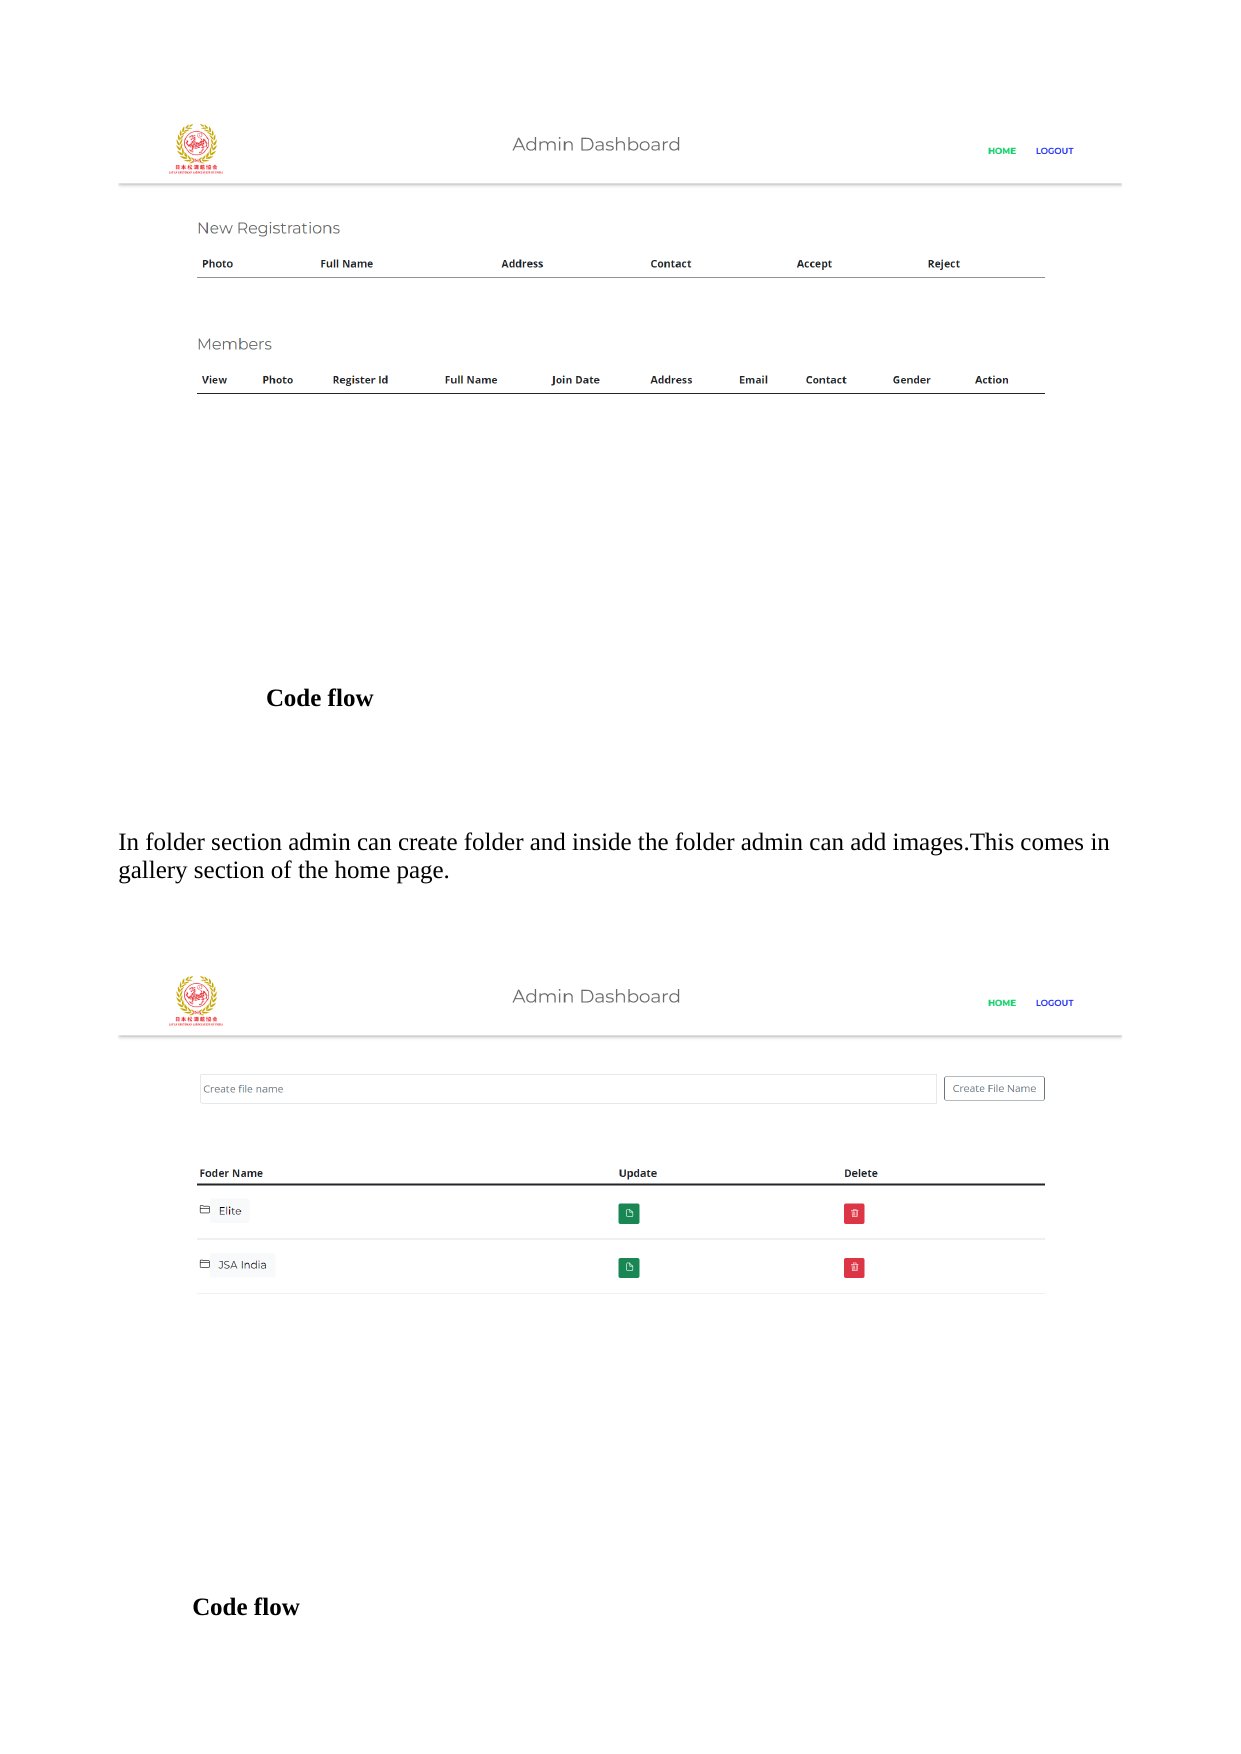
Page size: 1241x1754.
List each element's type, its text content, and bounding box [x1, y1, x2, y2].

picture [118, 970, 1123, 1535]
picture [118, 118, 1123, 683]
text Code flow [118, 683, 1122, 712]
text In folder section admin can create folder and inside the folder admin can add images.This comes in gallery section of the home page. [118, 827, 1122, 884]
text Code flow [118, 1592, 1122, 1621]
